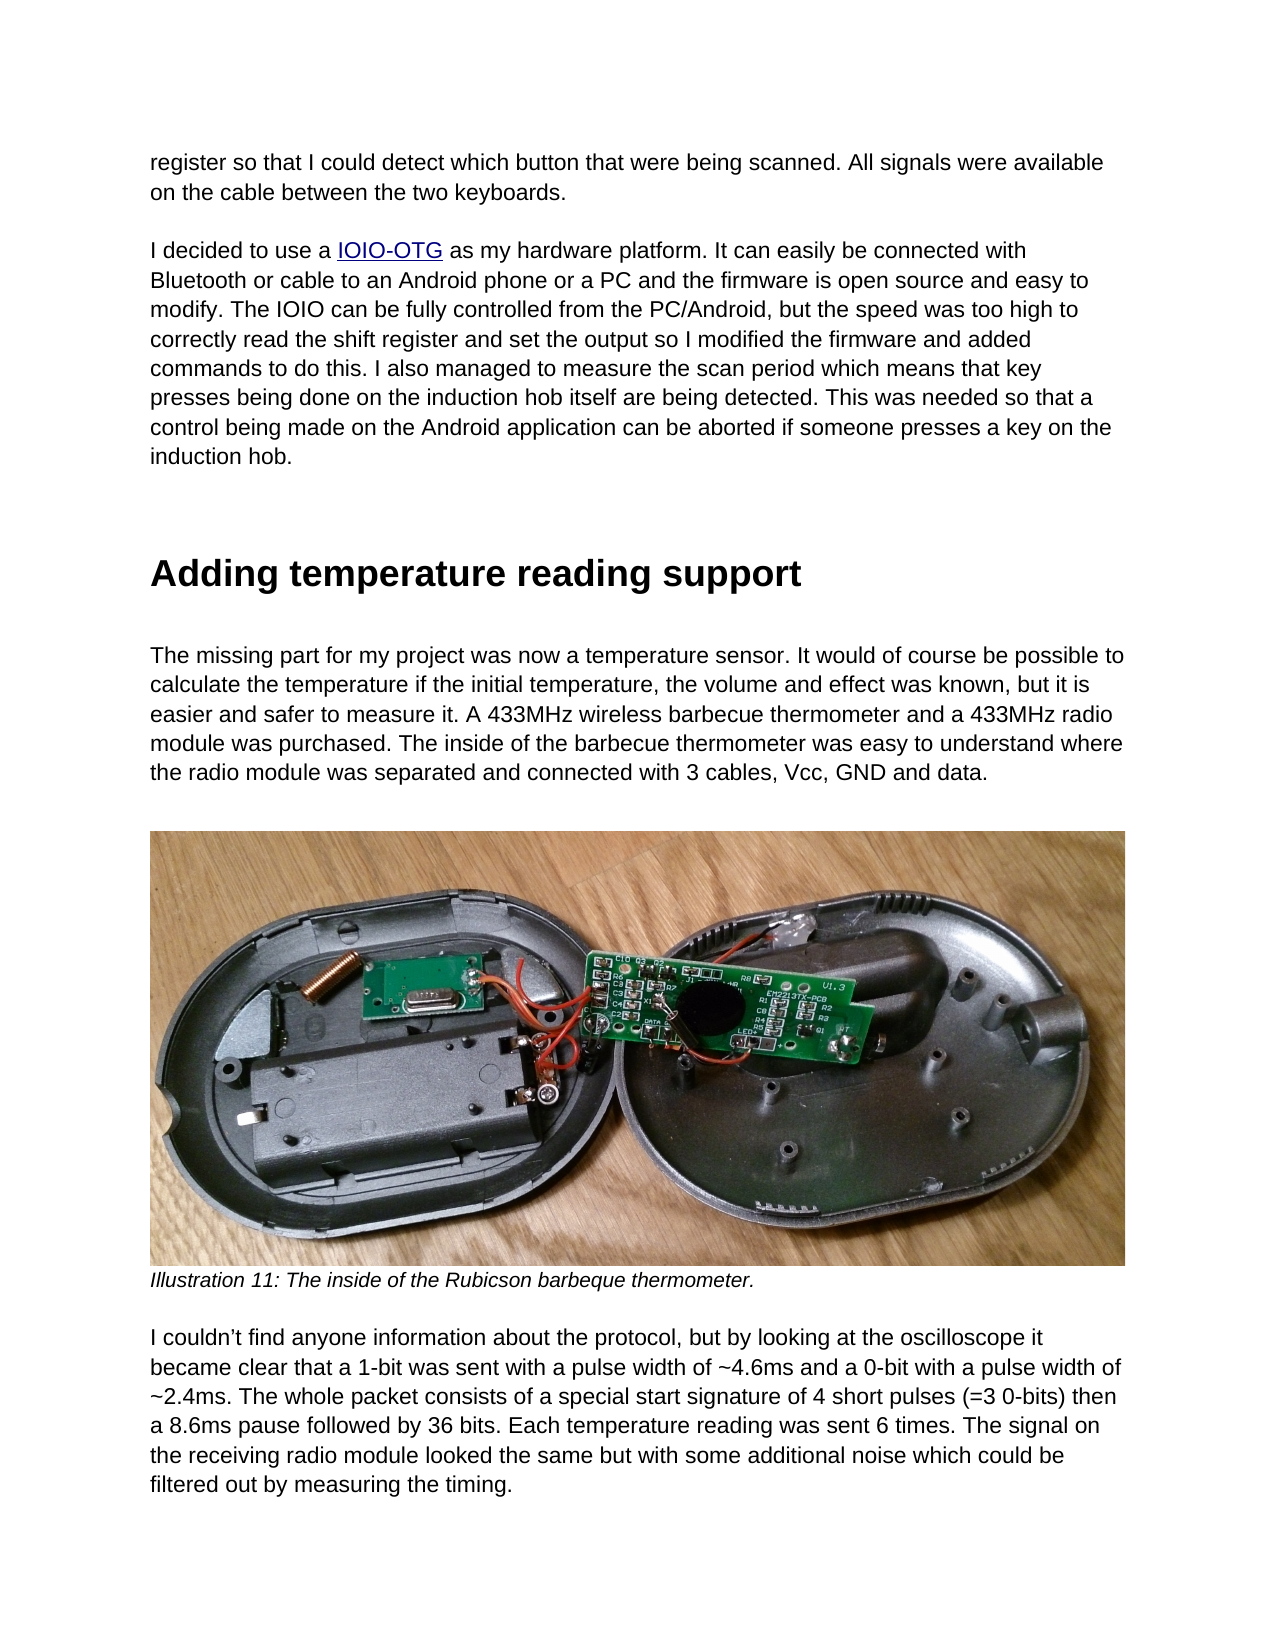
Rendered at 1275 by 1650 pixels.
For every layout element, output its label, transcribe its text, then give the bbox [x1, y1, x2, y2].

subtitle Adding temperature reading support [150, 552, 1125, 594]
text register so that I could detect which button that were being scanned. All signals were available on the cable between the two keyboards. [150, 150, 1125, 205]
picture [150, 831, 1125, 1266]
text The missing part for my project was now a temperature sensor. It would of course be possible to calculate the temperature if the initial temperature, the volume and effect was known, but it is easier and safer to measure it. A 433MHz wireless barbecue thermometer and a 433MHz radio module was purchased. The inside of the barbecue thermometer was easy to understand where the radio module was separated and connected with 3 cables, Vcc, GND and data. [150, 642, 1125, 786]
text Illustration 11: The inside of the Rubicson barbeque thermometer. [150, 1266, 1125, 1292]
text I decided to use a IOIO-OTG as my hardware platform. It can easily be connected with Bluetooth or cable to an Android phone or a PC and the firmware is open source and easy to modify. The IOIO can be fully controlled from the PC/Android, but the speed was too high to correctly read the shift register and set the output so I modified the firmware and added commands to do this. I also managed to measure the scan period which means that key presses being done on the induction hob itself are being detected. This was needed so that a control being made on the Android application can be aborted if someone presses a key on the induction hob. [150, 238, 1125, 469]
text I couldn’t find anyone information about the protocol, but by looking at the oscilloscope it became clear that a 1-bit was sent with a pulse width of ~4.6ms and a 0-bit with a pulse width of ~2.4ms. The whole packet consists of a special start signature of 4 short pulses (=3 0-bits) then a 8.6ms pause followed by 36 bits. Each temperature reading was sent 6 times. The signal on the receiving radio module looked the same but with some additional noise which could be filtered out by measuring the timing. [150, 1325, 1125, 1497]
